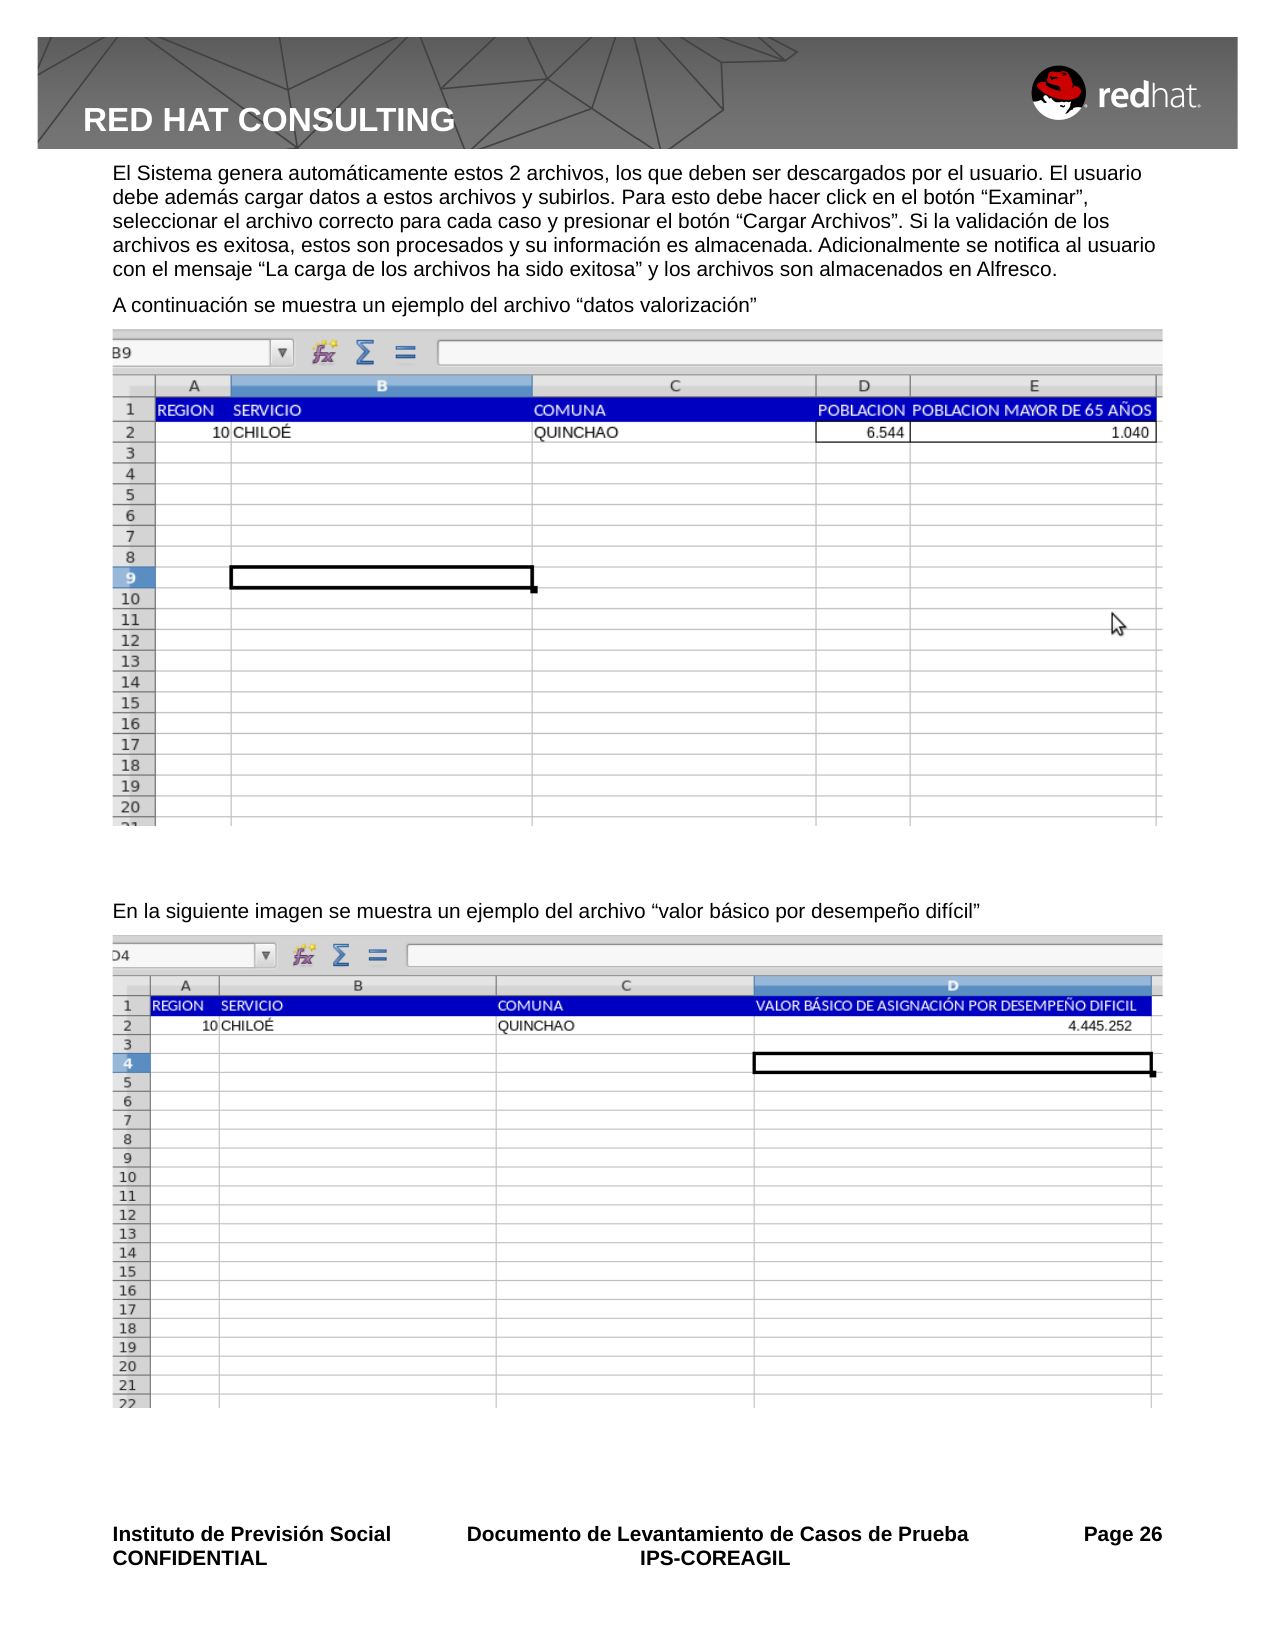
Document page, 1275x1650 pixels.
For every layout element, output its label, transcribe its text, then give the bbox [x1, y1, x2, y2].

text En la siguiente imagen se muestra un ejemplo del archivo “valor básico por desempeño difícil” [112, 899, 1162, 923]
picture [37, 37, 1238, 149]
text El Sistema genera automáticamente estos 2 archivos, los que deben ser descargados por el usuario. El usuario debe además cargar datos a estos archivos y subirlos. Para esto debe hacer click en el botón “Examinar”, seleccionar el archivo correcto para cada caso y presionar el botón “Cargar Archivos”. Si la validación de los archivos es exitosa, estos son procesados y su información es almacenada. Adicionalmente se notifica al usuario con el mensaje “La carga de los archivos ha sido exitosa” y los archivos son almacenados en Alfresco. [112, 161, 1162, 281]
picture [112, 329, 1163, 826]
picture [112, 935, 1163, 1408]
text A continuación se muestra un ejemplo del archivo “datos valorización” [112, 293, 1162, 317]
